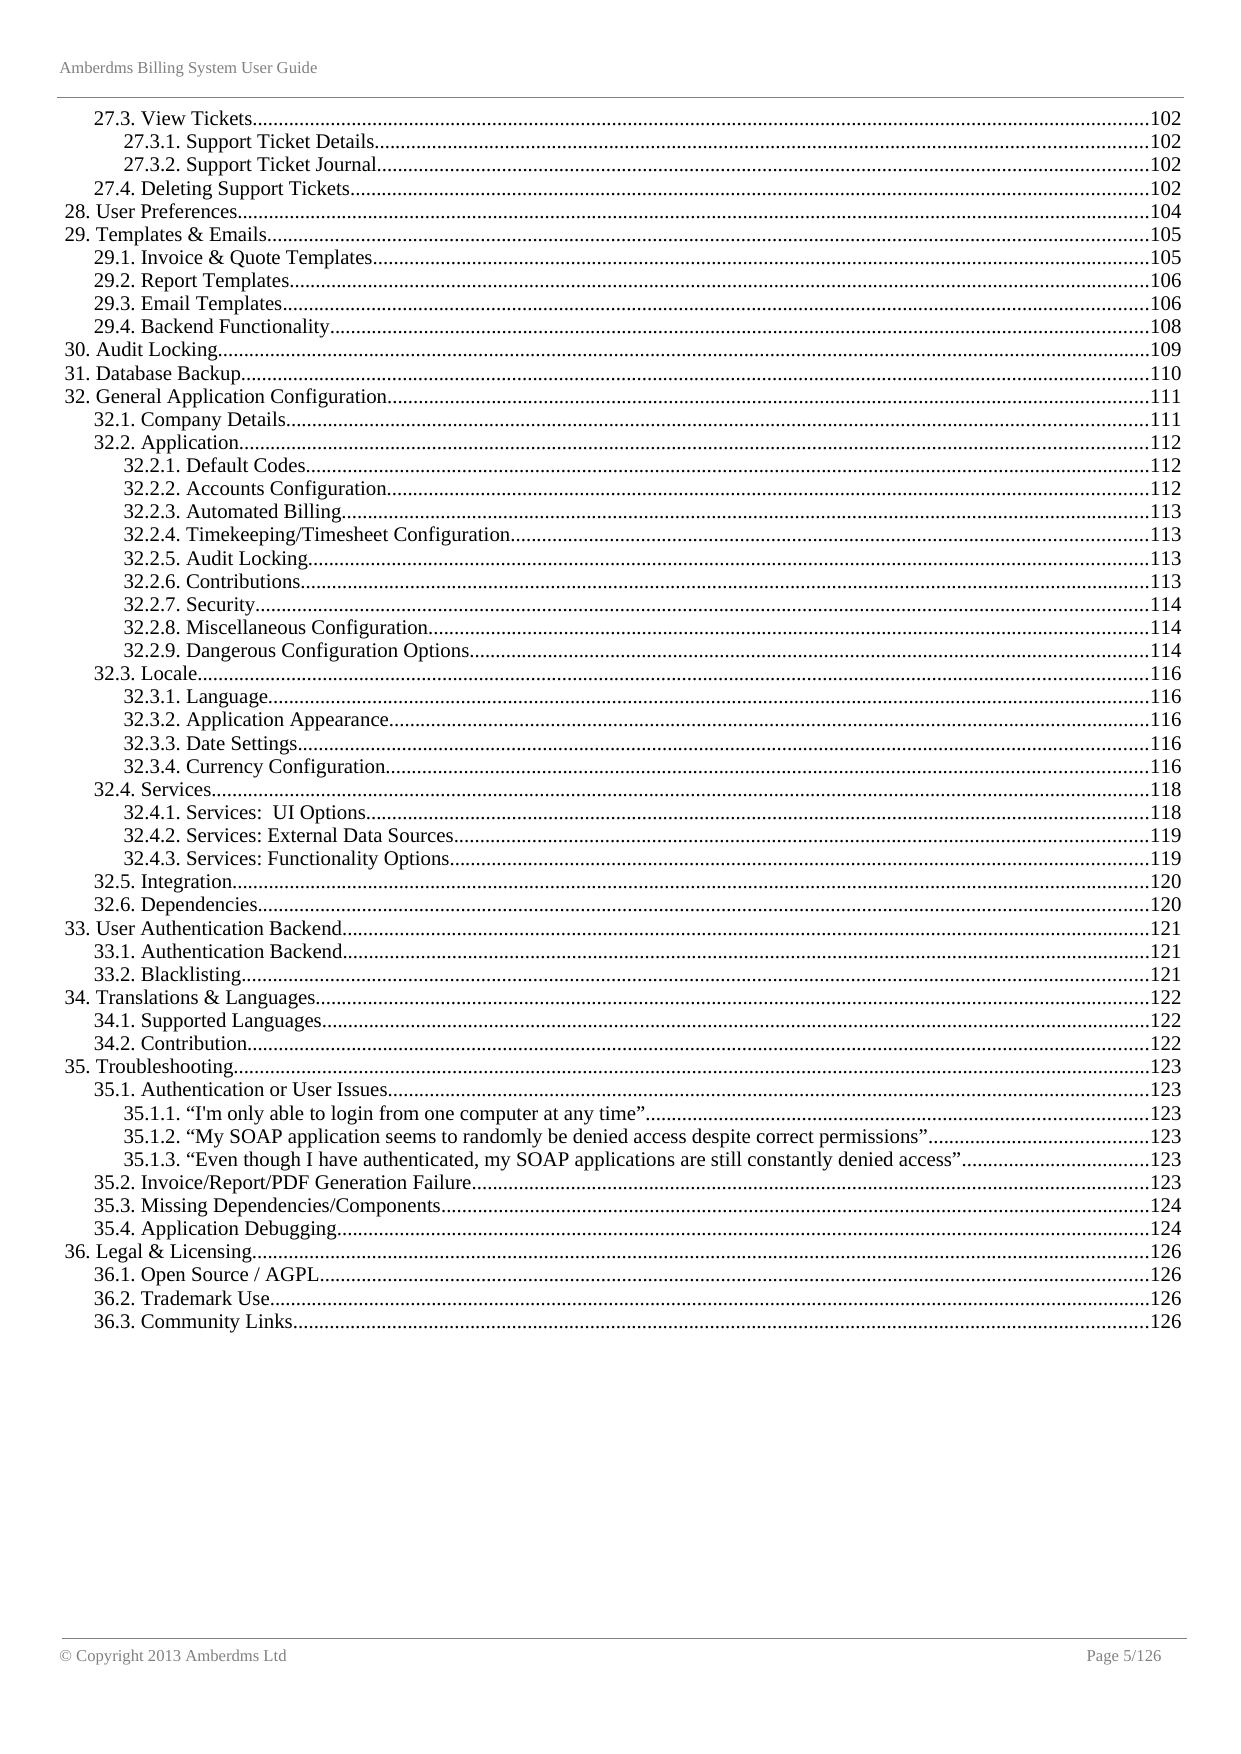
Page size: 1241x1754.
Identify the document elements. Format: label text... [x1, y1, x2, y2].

text 32.2. Application 112 [88, 431, 1181, 454]
text 32.2.9. Dangerous Configuration Options 114 [118, 639, 1181, 662]
text 35.2. Invoice/Report/PDF Generation Failure 123 [88, 1171, 1181, 1194]
text 32.2.1. Default Codes 112 [118, 454, 1181, 477]
text 32.3. Locale 116 [88, 662, 1181, 685]
text 32.2.4. Timekeeping/Timesheet Configuration 113 [118, 523, 1181, 546]
text 36.3. Community Links 126 [88, 1309, 1181, 1333]
text 31. Database Backup 110 [59, 361, 1181, 384]
text 34.2. Contribution 122 [88, 1032, 1181, 1055]
text 27.4. Deleting Support Tickets 102 [88, 176, 1181, 199]
text 34.1. Supported Languages 122 [88, 1009, 1181, 1032]
text 32.4. Services 118 [88, 778, 1181, 801]
text 32.6. Dependencies 120 [88, 893, 1181, 916]
text 27.3.1. Support Ticket Details 102 [118, 130, 1181, 153]
text 32.2.6. Contributions 113 [118, 569, 1181, 593]
text 35.3. Missing Dependencies/Components 124 [88, 1194, 1181, 1217]
text 32.2.2. Accounts Configuration 112 [118, 477, 1181, 500]
text 32.3.1. Language 116 [118, 685, 1181, 708]
text 29.1. Invoice & Quote Templates 105 [88, 246, 1181, 269]
text 29.2. Report Templates 106 [88, 269, 1181, 292]
text 27.3. View Tickets 102 [88, 107, 1181, 130]
text 35. Troubleshooting 123 [59, 1055, 1181, 1078]
text 32. General Application Configuration 111 [59, 384, 1181, 408]
text 32.4.3. Services: Functionality Options 119 [118, 847, 1181, 870]
text 32.3.3. Date Settings 116 [118, 731, 1181, 754]
text 33.2. Blacklisting 121 [88, 963, 1181, 986]
text 33.1. Authentication Backend 121 [88, 939, 1181, 963]
text 33. User Authentication Backend 121 [59, 916, 1181, 939]
text 36.2. Trademark Use 126 [88, 1286, 1181, 1309]
text 35.1.2. “My SOAP application seems to randomly be denied access despite correct permissions” 123 [118, 1124, 1181, 1148]
text 35.1.1. “I'm only able to login from one computer at any time” 123 [118, 1101, 1181, 1124]
text 32.3.4. Currency Configuration 116 [118, 754, 1181, 778]
text 35.4. Application Debugging 124 [88, 1217, 1181, 1240]
text 29.4. Backend Functionality 108 [88, 315, 1181, 338]
text 27.3.2. Support Ticket Journal 102 [118, 153, 1181, 176]
text 35.1.3. “Even though I have authenticated, my SOAP applications are still constantly denied access” 123 [118, 1148, 1181, 1171]
text 32.2.7. Security 114 [118, 593, 1181, 616]
text 32.2.5. Audit Locking 113 [118, 546, 1181, 569]
text 32.2.3. Automated Billing 113 [118, 500, 1181, 523]
text 32.4.1. Services: UI Options 118 [118, 801, 1181, 824]
text 29.3. Email Templates 106 [88, 292, 1181, 315]
text 30. Audit Locking 109 [59, 338, 1181, 361]
text 34. Translations & Languages 122 [59, 986, 1181, 1009]
text 32.2.8. Miscellaneous Configuration 114 [118, 616, 1181, 639]
text 35.1. Authentication or User Issues 123 [88, 1078, 1181, 1101]
text 32.1. Company Details 111 [88, 408, 1181, 431]
text 32.3.2. Application Appearance 116 [118, 708, 1181, 731]
text 28. User Preferences 104 [59, 199, 1181, 223]
text 32.4.2. Services: External Data Sources 119 [118, 824, 1181, 847]
text 29. Templates & Emails 105 [59, 223, 1181, 246]
text 36. Legal & Licensing 126 [59, 1240, 1181, 1263]
text 36.1. Open Source / AGPL 126 [88, 1263, 1181, 1286]
text 32.5. Integration 120 [88, 870, 1181, 893]
